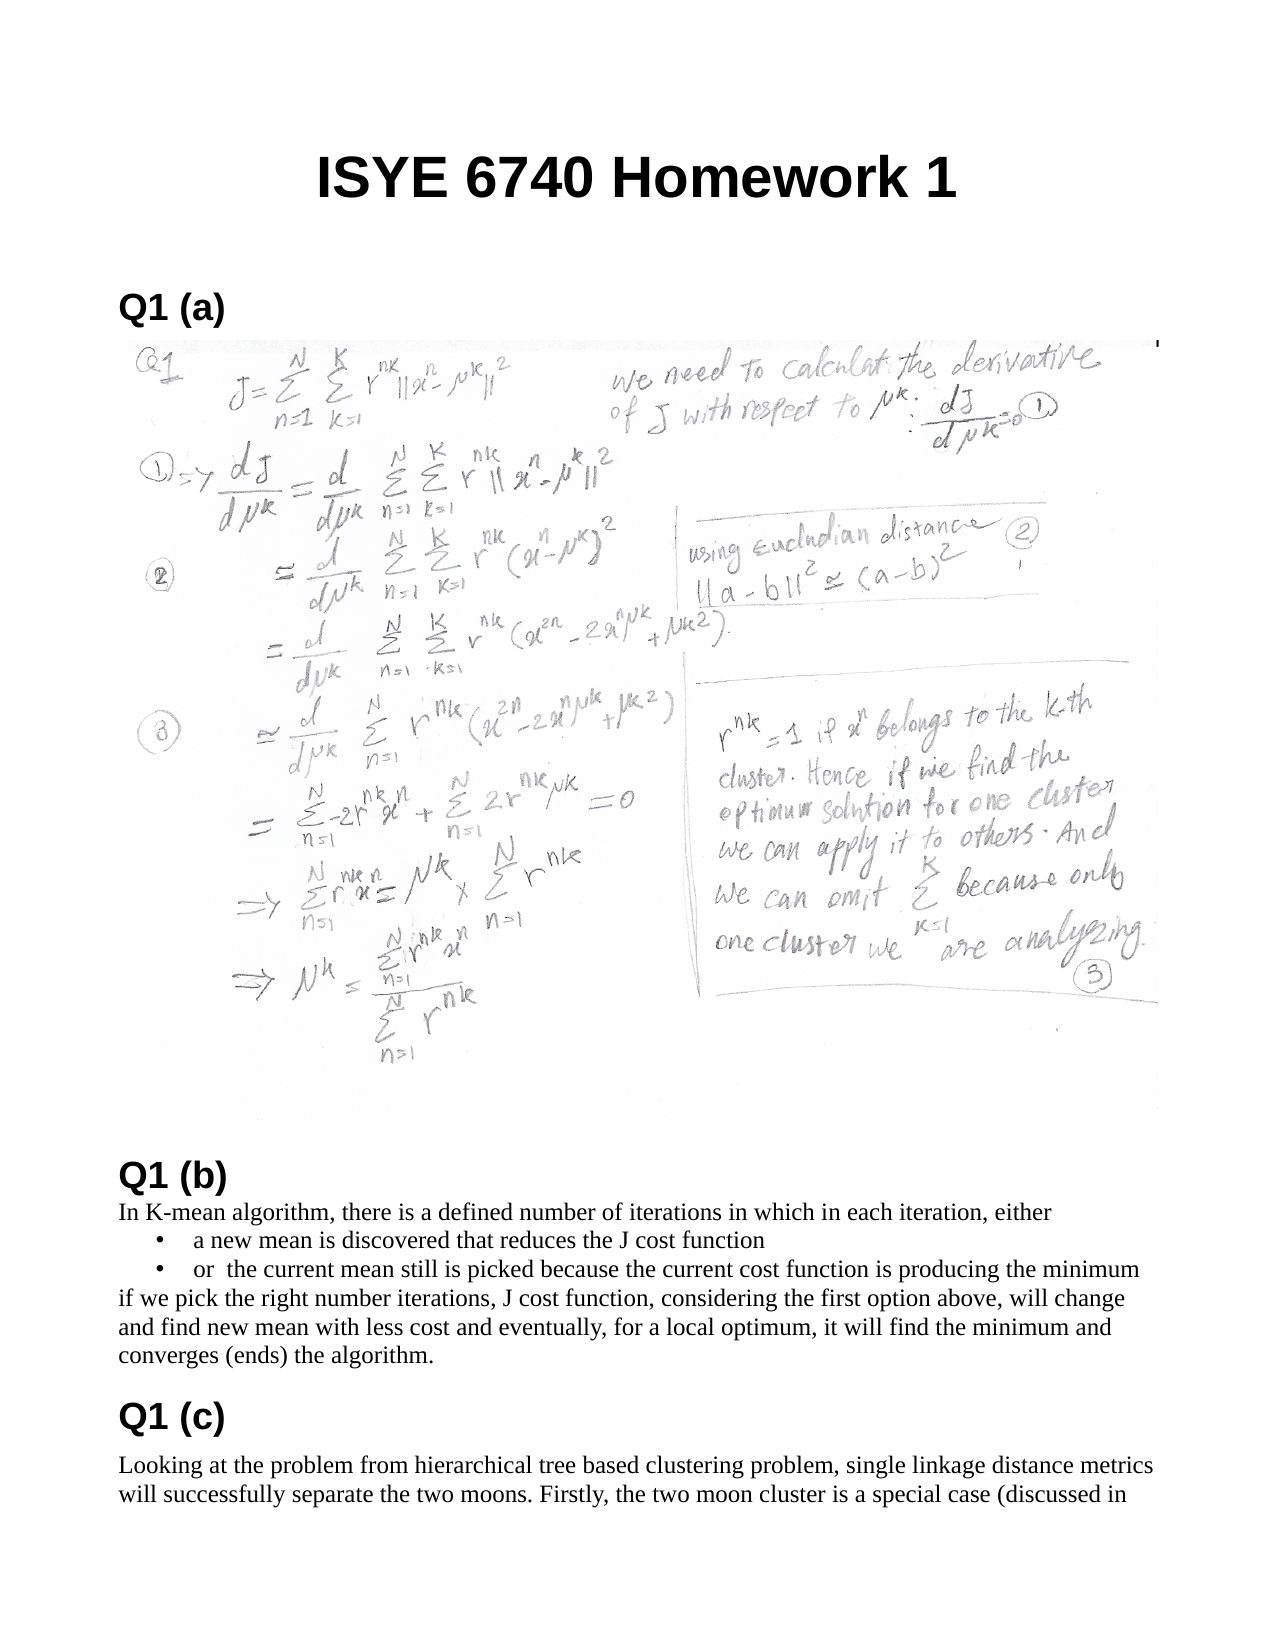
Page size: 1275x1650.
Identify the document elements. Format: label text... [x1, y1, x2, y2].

picture [135, 407, 1159, 1125]
subtitle Q1 (c) [118, 1394, 1157, 1438]
list or the current mean still is picked because the current cost function is producing the minimum [156, 1254, 1157, 1283]
text Q1 (b) [118, 1153, 1157, 1197]
text if we pick the right number iterations, J cost function, considering the first option above, will change and find new mean with less cost and eventually, for a local optimum, it will find the minimum and converges (ends) the algorithm. [118, 1283, 1157, 1369]
text Q1 (a) [118, 284, 1157, 328]
text Looking at the problem from hierarchical tree based clustering problem, single linkage distance metrics will successfully separate the two moons. Firstly, the two moon cluster is a special case (discussed in [118, 1450, 1157, 1508]
list a new mean is discovered that reduces the J cost function [156, 1225, 1157, 1254]
title ISYE 6740 Homework 1 [118, 143, 1157, 210]
text In K-mean algorithm, there is a defined number of iterations in which in each iteration, either [118, 1197, 1157, 1225]
